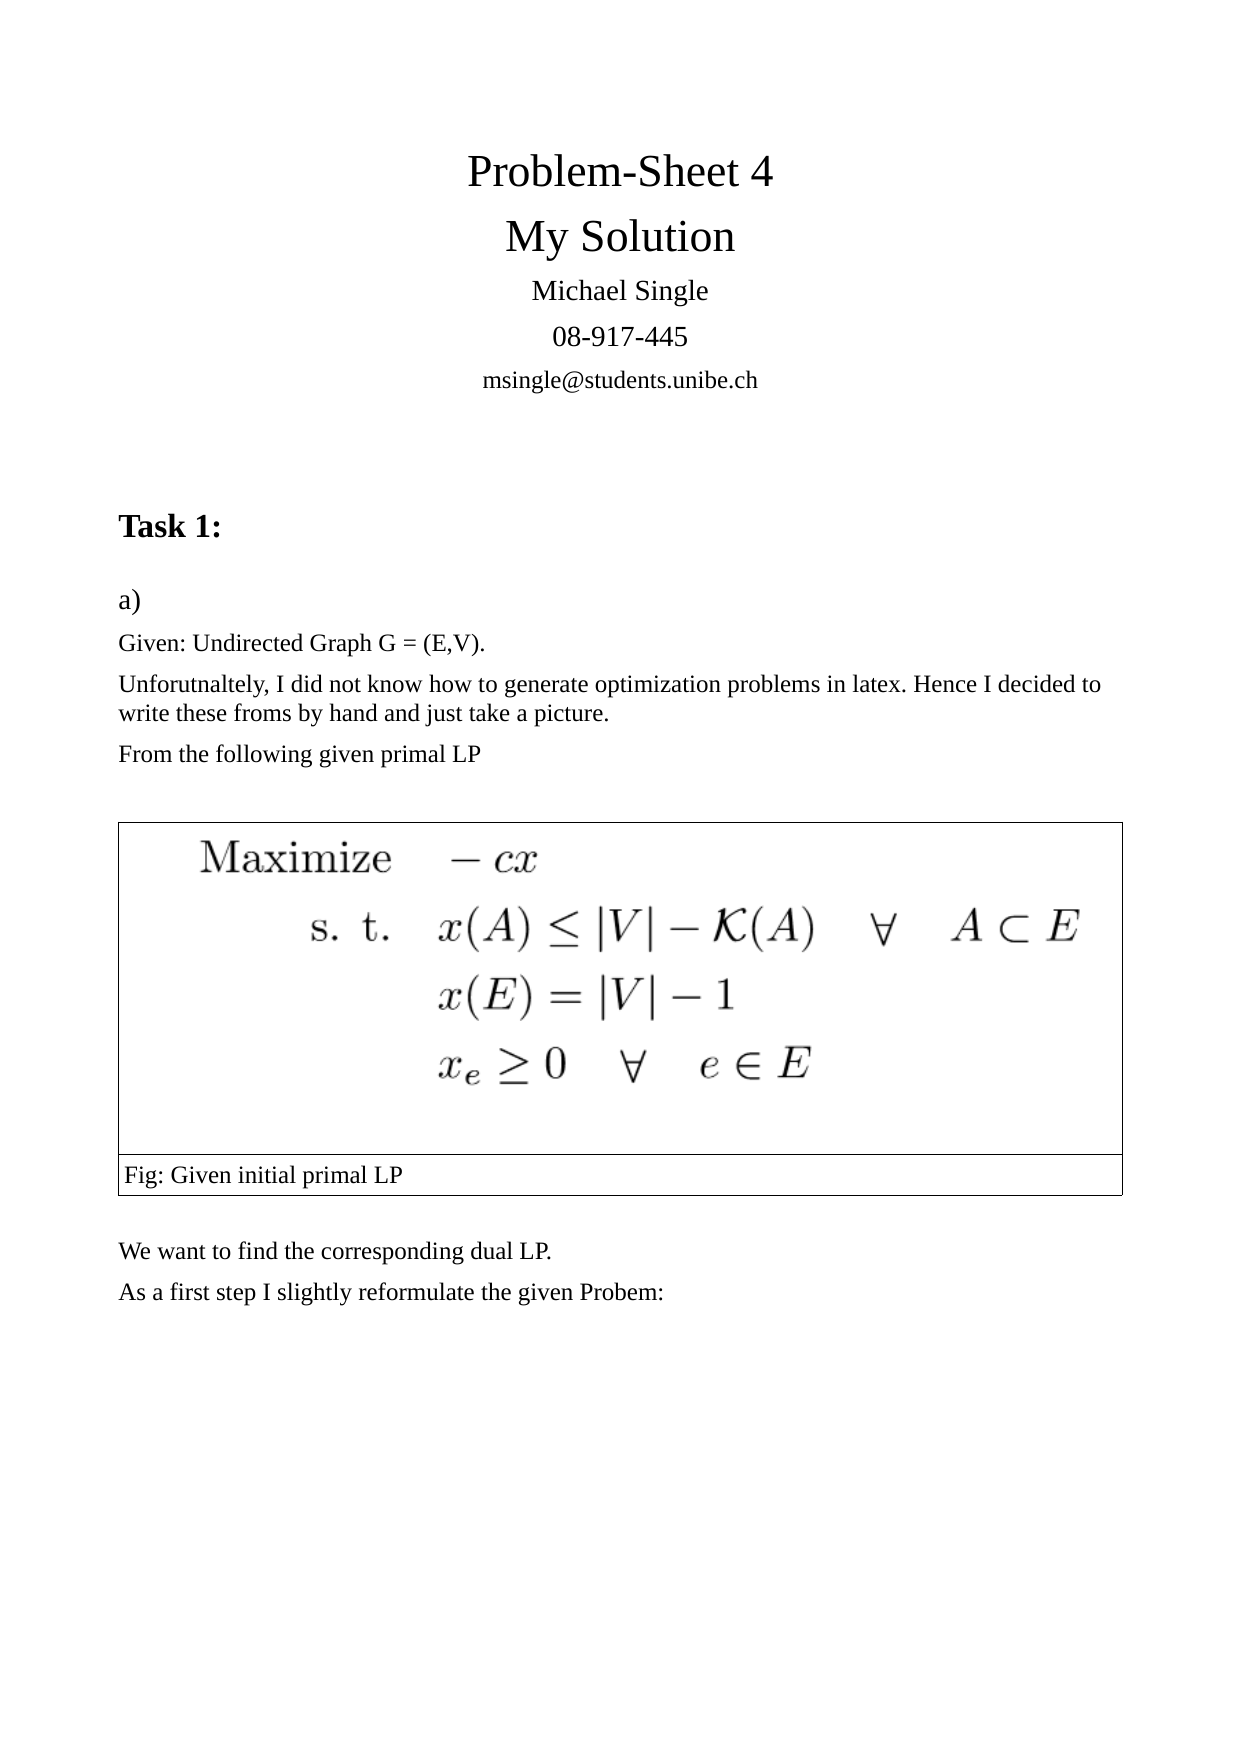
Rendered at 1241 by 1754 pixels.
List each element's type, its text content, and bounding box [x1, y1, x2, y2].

table_cell Fig: Given initial primal LP [119, 1155, 1122, 1194]
text 08-917-445 [118, 319, 1122, 353]
text Given: Undirected Graph G = (E,V). [118, 628, 1122, 657]
subtitle Problem-Sheet 4 [118, 143, 1122, 196]
table_header [119, 828, 1122, 1154]
text As a first step I slightly reformulate the given Probem: [118, 1277, 1122, 1306]
table_header [119, 823, 1122, 827]
picture [123, 827, 1117, 1120]
text My Solution [118, 208, 1122, 261]
subtitle Task 1: [118, 506, 1122, 544]
text msingle@students.unibe.ch [118, 366, 1122, 394]
subtitle a) [118, 582, 1122, 615]
text From the following given primal LP [118, 739, 1122, 768]
text Michael Single [118, 273, 1122, 307]
text We want to find the corresponding dual LP. [118, 1236, 1122, 1264]
text Unforutnaltely, I did not know how to generate optimization problems in latex. Hence I decided to write these froms by hand and just take a picture. [118, 669, 1122, 727]
